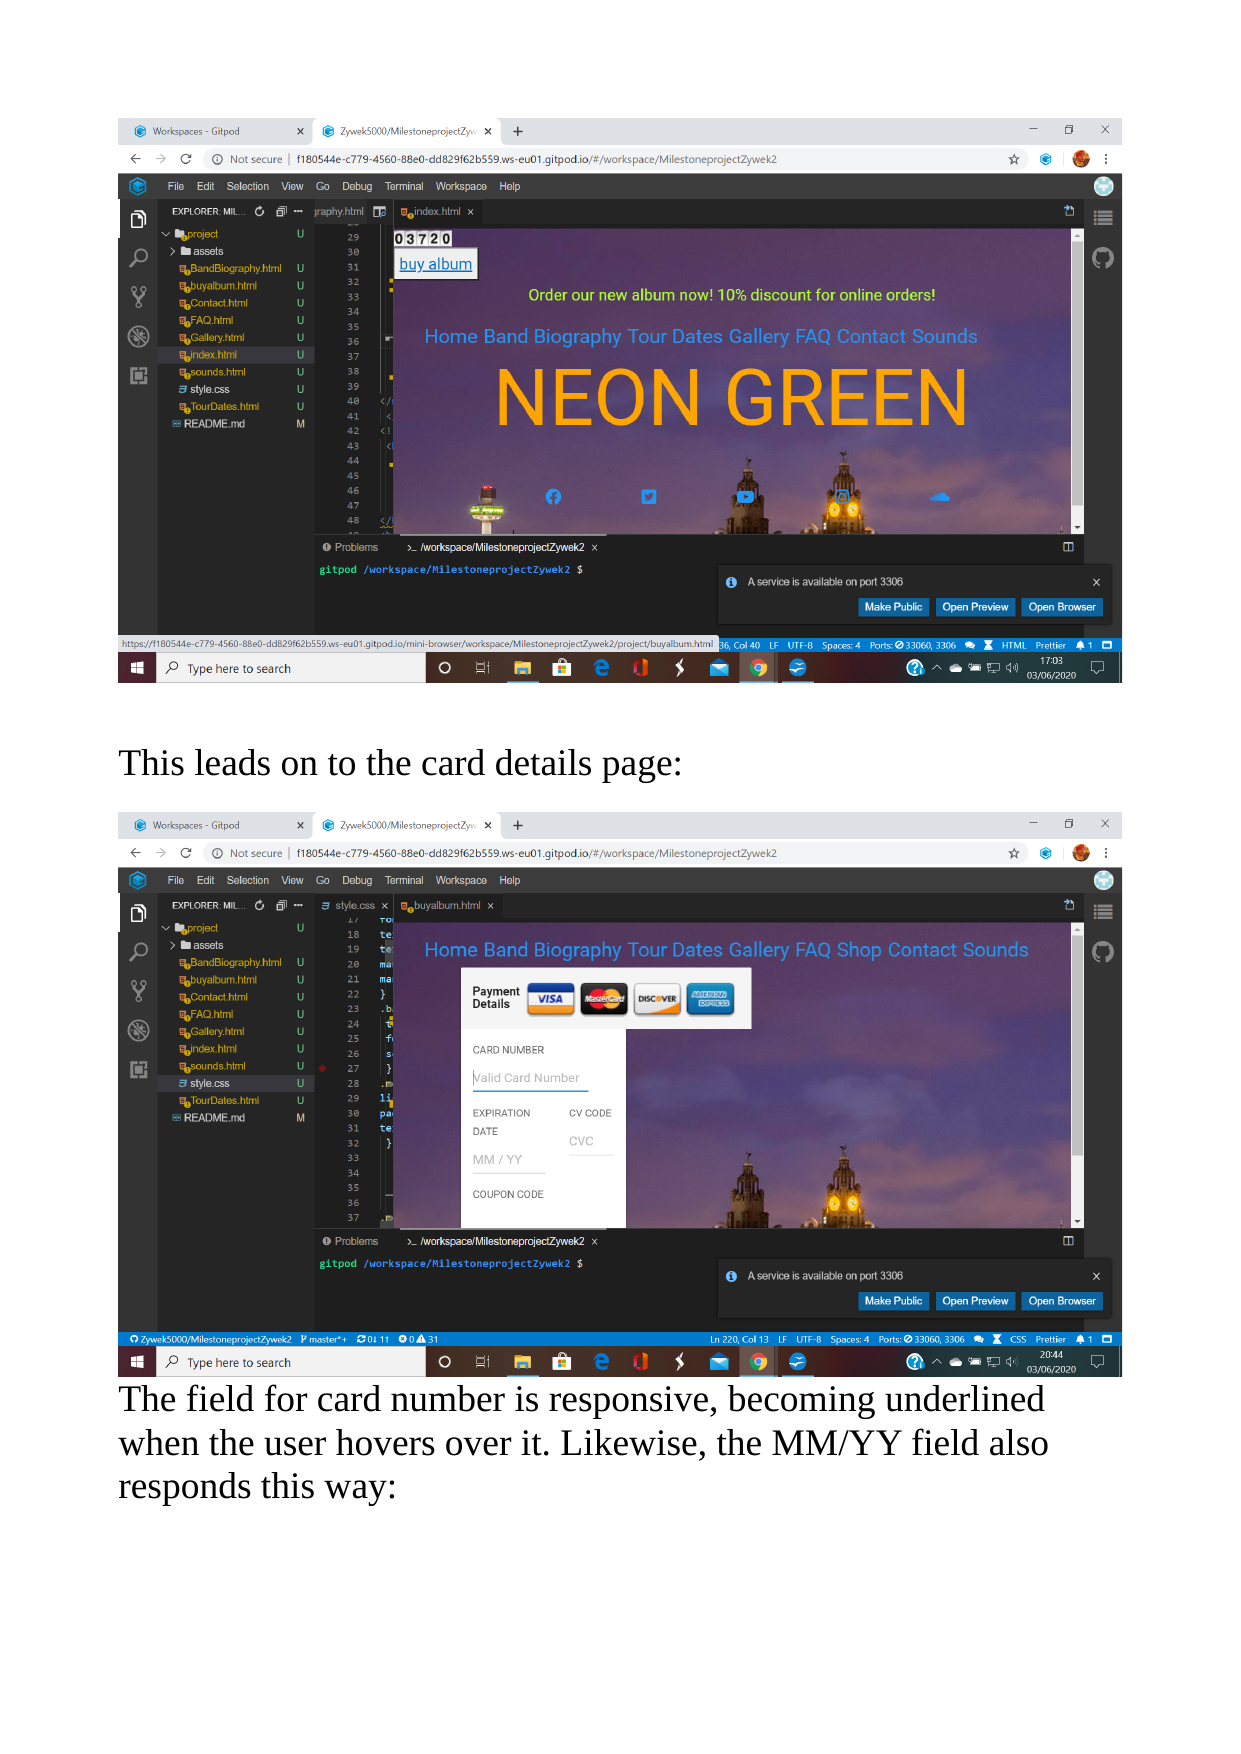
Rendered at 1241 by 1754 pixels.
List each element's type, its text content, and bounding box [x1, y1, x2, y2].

text This leads on to the card details page: [118, 740, 1122, 783]
picture [118, 812, 1123, 1377]
picture [118, 118, 1123, 683]
text The field for card number is responsive, becoming underlined when the user hovers over it. Likewise, the MM/YY field also responds this way: [118, 1377, 1122, 1506]
